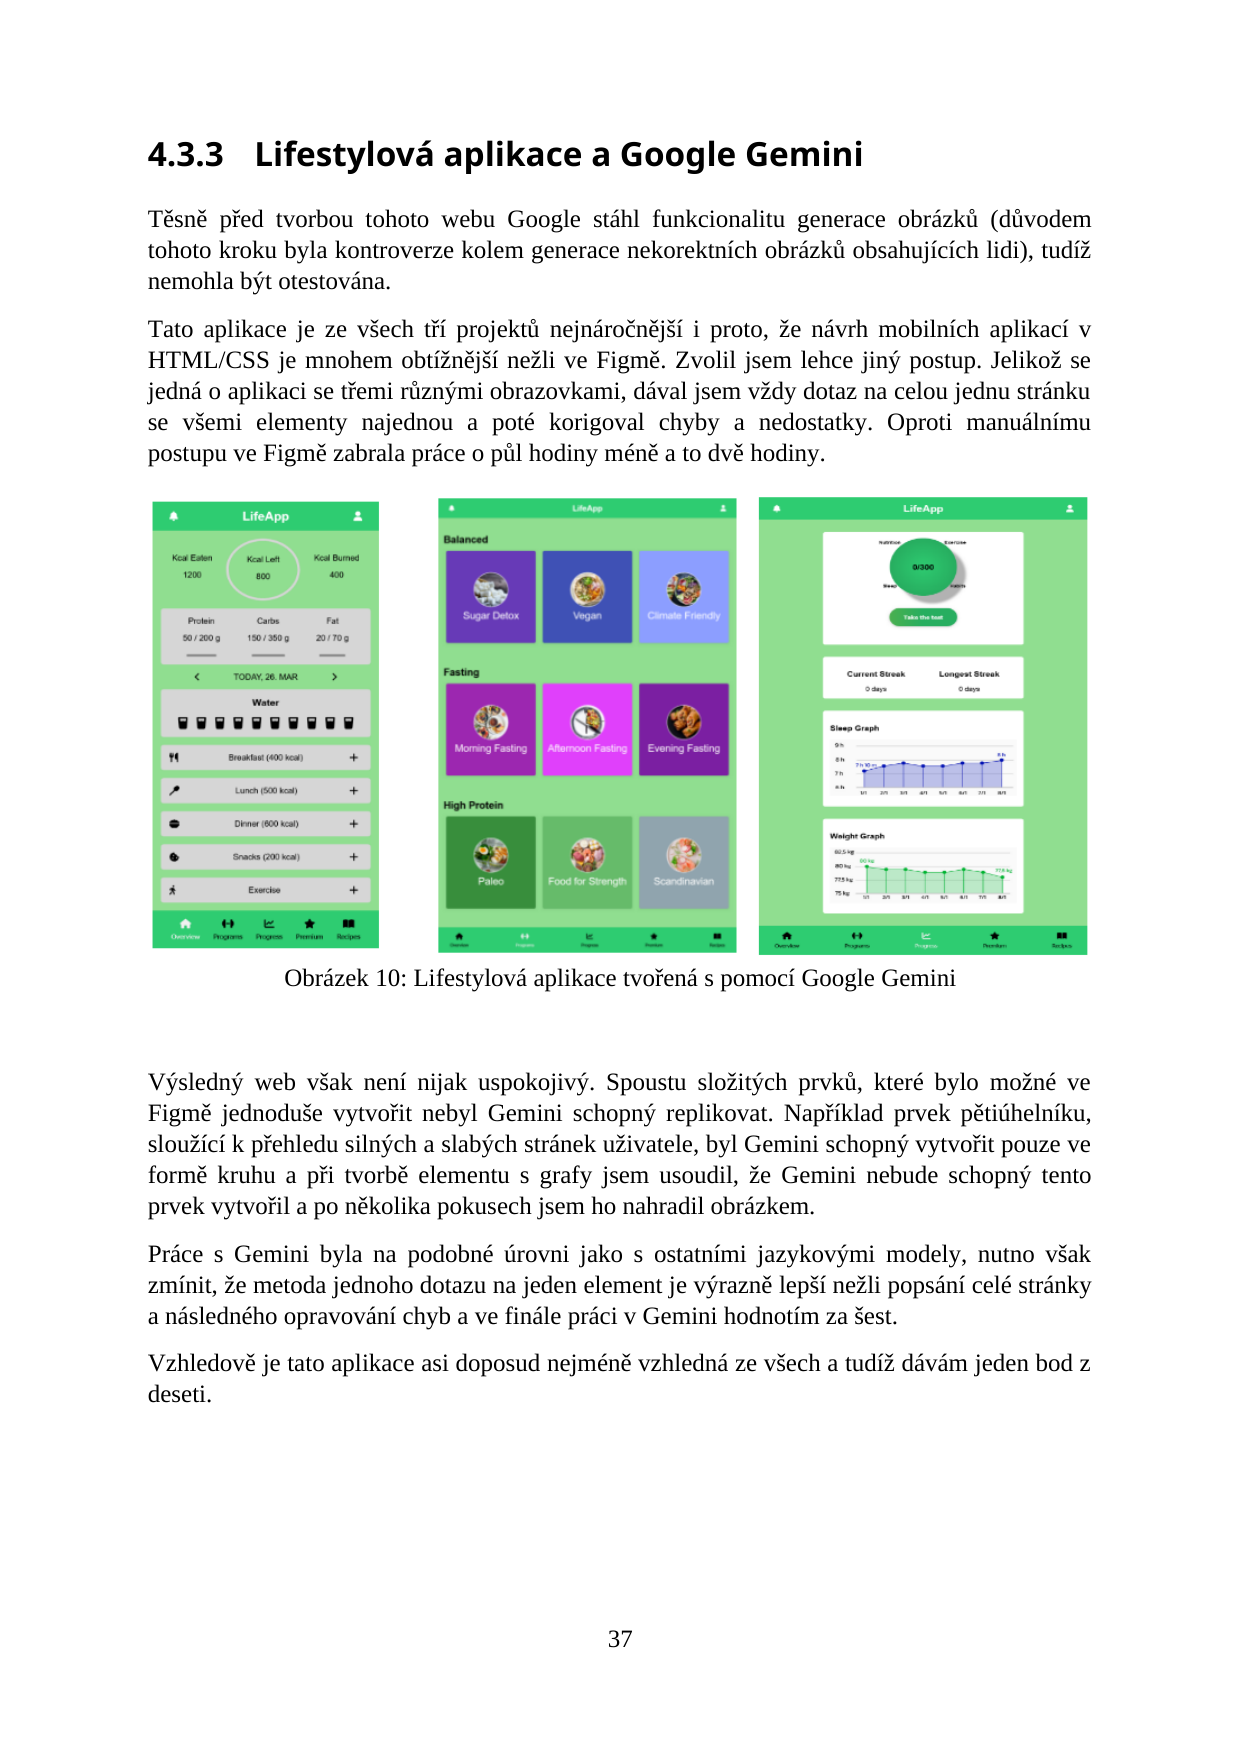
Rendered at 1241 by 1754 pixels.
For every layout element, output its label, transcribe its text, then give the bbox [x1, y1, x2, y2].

text Práce s Gemini byla na podobné úrovni jako s ostatními jazykovými modely, nutno však zmínit, že metoda jednoho dotazu na jeden element je výrazně lepší nežli popsání celé stránky a následného opravování chyb a ve finále práci v Gemini hodnotím za šest. [148, 1239, 1092, 1330]
text Výsledný web však není nijak uspokojivý. Spoustu složitých prvků, které bylo možné ve Figmě jednoduše vytvořit nebyl Gemini schopný replikovat. Například prvek pětiúhelníku, sloužící k přehledu silných a slabých stránek uživatele, byl Gemini schopný vytvořit pouze ve formě kruhu a při tvorbě elementu s grafy jsem usoudil, že Gemini nebude schopný tento prvek vytvořil a po několika pokusech jsem ho nahradil obrázkem. [148, 992, 1092, 1220]
text Těsně před tvorbou tohoto webu Google stáhl funkcionalitu generace obrázků (důvodem tohoto kroku byla kontroverze kolem generace nekorektních obrázků obsahujících lidi), tudíž nemohla být otestována. [148, 204, 1092, 295]
picture [147, 495, 1093, 964]
subtitle Lifestylová aplikace a Google Gemini [148, 130, 1092, 176]
text Obrázek 10: Lifestylová aplikace tvořená s pomocí Google Gemini [148, 964, 1092, 992]
text Tato aplikace je ze všech tří projektů nejnáročnější i proto, že návrh mobilních aplikací v HTML/CSS je mnohem obtížnější nežli ve Figmě. Zvolil jsem lehce jiný postup. Jelikož se jedná o aplikaci se třemi různými obrazovkami, dával jsem vždy dotaz na celou jednu stránku se všemi elementy najednou a poté korigoval chyby a nedostatky. Oproti manuálnímu postupu ve Figmě zabrala práce o půl hodiny méně a to dvě hodiny. [148, 314, 1092, 467]
text Vzhledově je tato aplikace asi doposud nejméně vzhledná ze všech a tudíž dávám jeden bod z deseti. [148, 1348, 1092, 1408]
